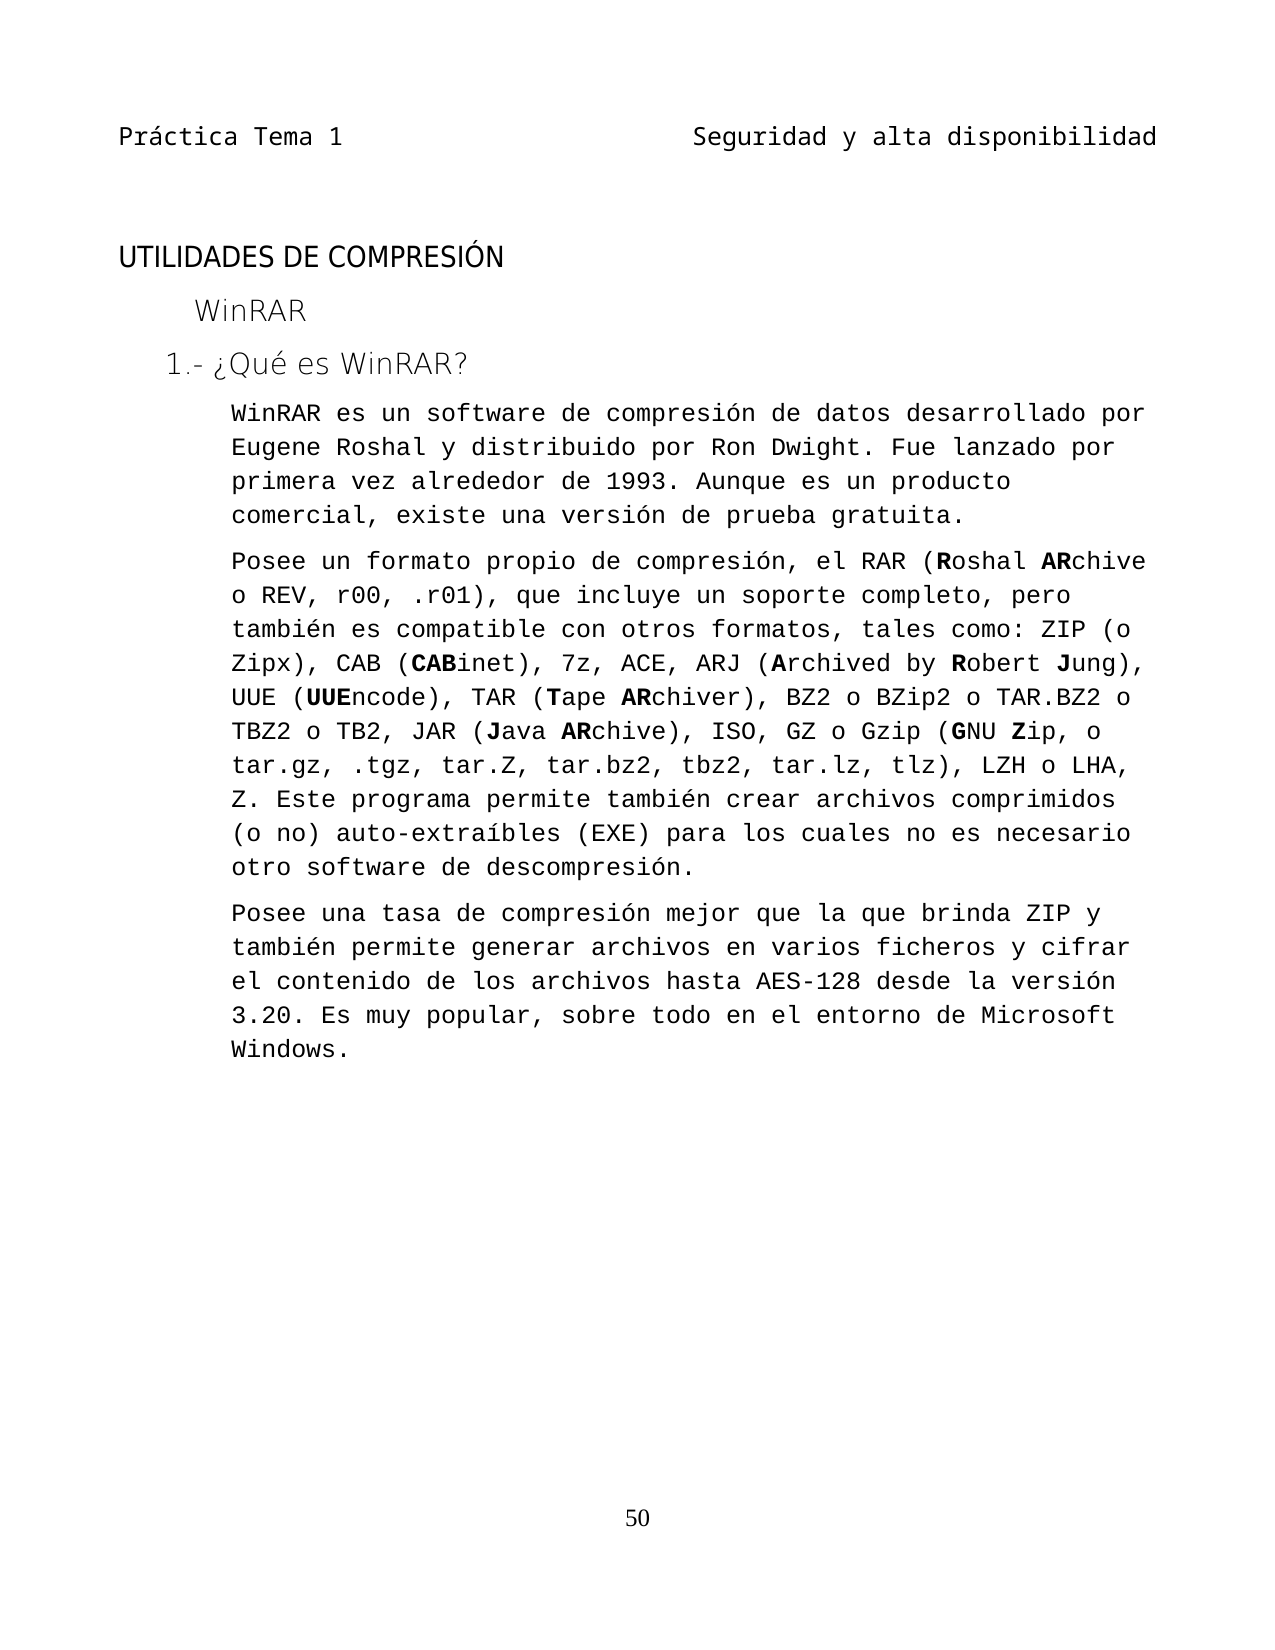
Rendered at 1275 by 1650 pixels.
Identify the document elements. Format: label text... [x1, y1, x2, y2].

list WinRAR [156, 294, 1157, 328]
text UTILIDADES DE COMPRESIÓN [118, 241, 1157, 275]
text Posee un formato propio de compresión, el RAR (Roshal ARchive o REV, r00, .r01), que incluye un soporte completo, pero también es compatible con otros formatos, tales como: ZIP (o Zipx), CAB (CABinet), 7z, ACE, ARJ (Archived by Robert Jung), UUE (UUEncode), TAR (Tape ARchiver), BZ2 o BZip2 o TAR.BZ2 o TBZ2 o TB2, JAR (Java ARchive), ISO, GZ o Gzip (GNU Zip, o tar.gz, .tgz, tar.Z, tar.bz2, tbz2, tar.lz, tlz), LZH o LHA, Z. Este programa permite también crear archivos comprimidos (o no) auto-extraíbles (EXE) para los cuales no es necesario otro software de descompresión. [231, 549, 1157, 883]
text WinRAR es un software de compresión de datos desarrollado por Eugene Roshal y distribuido por Ron Dwight. Fue lanzado por primera vez alrededor de 1993. Aunque es un producto comercial, existe una versión de prueba gratuita. [231, 400, 1157, 531]
text Posee una tasa de compresión mejor que la que brinda ZIP y también permite generar archivos en varios ficheros y cifrar el contenido de los archivos hasta AES-128 desde la versión 3.20. Es muy popular, sobre todo en el entorno de Microsoft Windows. [231, 901, 1157, 1065]
list ¿Qué es WinRAR? [156, 347, 1157, 381]
